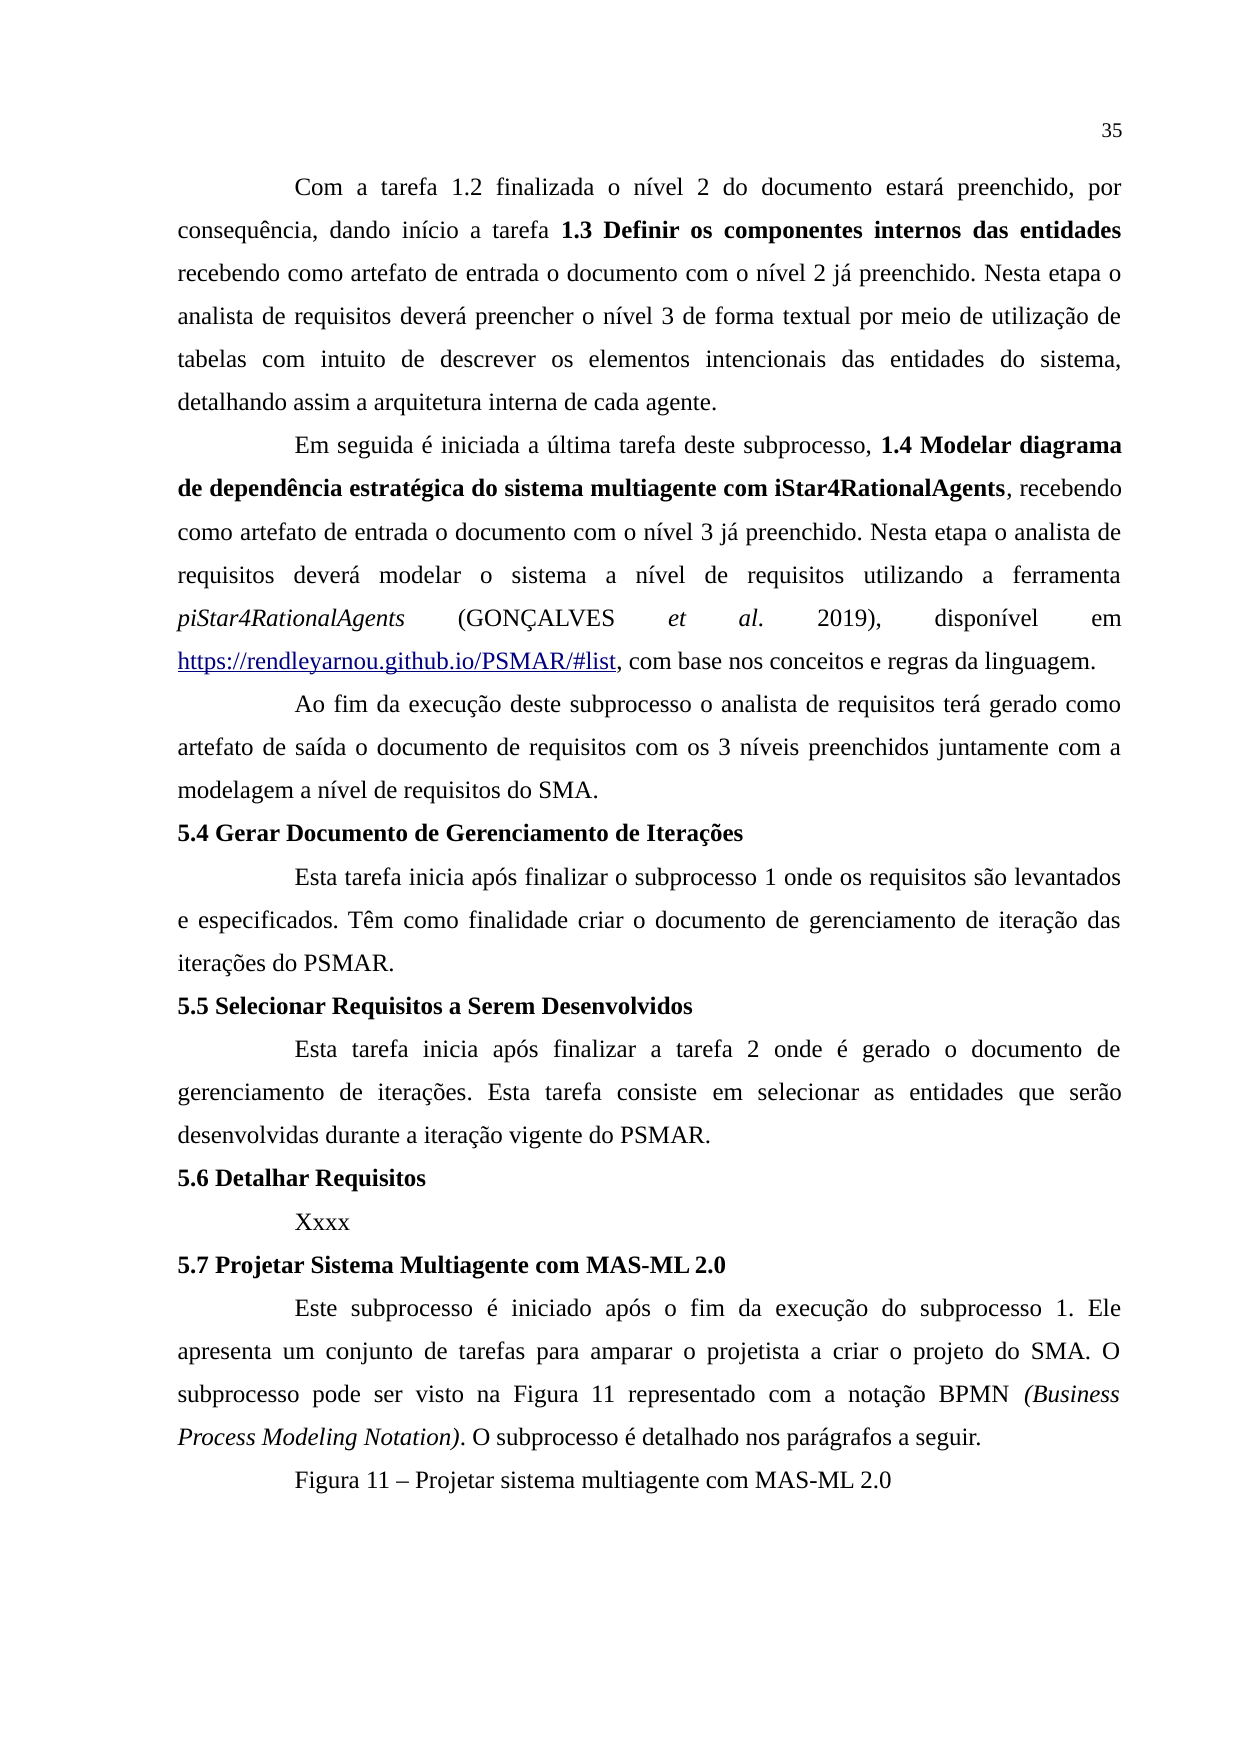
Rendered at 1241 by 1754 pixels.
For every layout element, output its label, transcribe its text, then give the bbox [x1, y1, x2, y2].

text 5.6 Detalhar Requisitos [177, 1163, 1122, 1192]
text 5.5 Selecionar Requisitos a Serem Desenvolvidos [177, 991, 1122, 1020]
text Este subprocesso é iniciado após o fim da execução do subprocesso 1. Ele apresenta um conjunto de tarefas para amparar o projetista a criar o projeto do SMA. O subprocesso pode ser visto na Figura 11 representado com a notação BPMN (Business Process Modeling Notation). O subprocesso é detalhado nos parágrafos a seguir. [177, 1293, 1122, 1451]
text Esta tarefa inicia após finalizar a tarefa 2 onde é gerado o documento de gerenciamento de iterações. Esta tarefa consiste em selecionar as entidades que serão desenvolvidas durante a iteração vigente do PSMAR. [177, 1034, 1122, 1149]
text Com a tarefa 1.2 finalizada o nível 2 do documento estará preenchido, por consequência, dando início a tarefa 1.3 Definir os componentes internos das entidades recebendo como artefato de entrada o documento com o nível 2 já preenchido. Nesta etapa o analista de requisitos deverá preencher o nível 3 de forma textual por meio de utilização de tabelas com intuito de descrever os elementos intencionais das entidades do sistema, detalhando assim a arquitetura interna de cada agente. [177, 172, 1122, 416]
text 5.4 Gerar Documento de Gerenciamento de Iterações [177, 818, 1122, 847]
text Esta tarefa inicia após finalizar o subprocesso 1 onde os requisitos são levantados e especificados. Têm como finalidade criar o documento de gerenciamento de iteração das iterações do PSMAR. [177, 862, 1122, 977]
text 5.7 Projetar Sistema Multiagente com MAS-ML 2.0 [177, 1250, 1122, 1278]
text Ao fim da execução deste subprocesso o analista de requisitos terá gerado como artefato de saída o documento de requisitos com os 3 níveis preenchidos juntamente com a modelagem a nível de requisitos do SMA. [177, 689, 1122, 804]
text Xxxx [177, 1207, 1122, 1235]
text Figura 11 – Projetar sistema multiagente com MAS-ML 2.0 [177, 1465, 1122, 1494]
text Em seguida é iniciada a última tarefa deste subprocesso, 1.4 Modelar diagrama de dependência estratégica do sistema multiagente com iStar4RationalAgents, recebendo como artefato de entrada o documento com o nível 3 já preenchido. Nesta etapa o analista de requisitos deverá modelar o sistema a nível de requisitos utilizando a ferramenta piStar4RationalAgents (GONÇALVES et al. 2019), disponível em https://rendleyarnou.github.io/PSMAR/#list, com base nos conceitos e regras da linguagem. [177, 430, 1122, 675]
